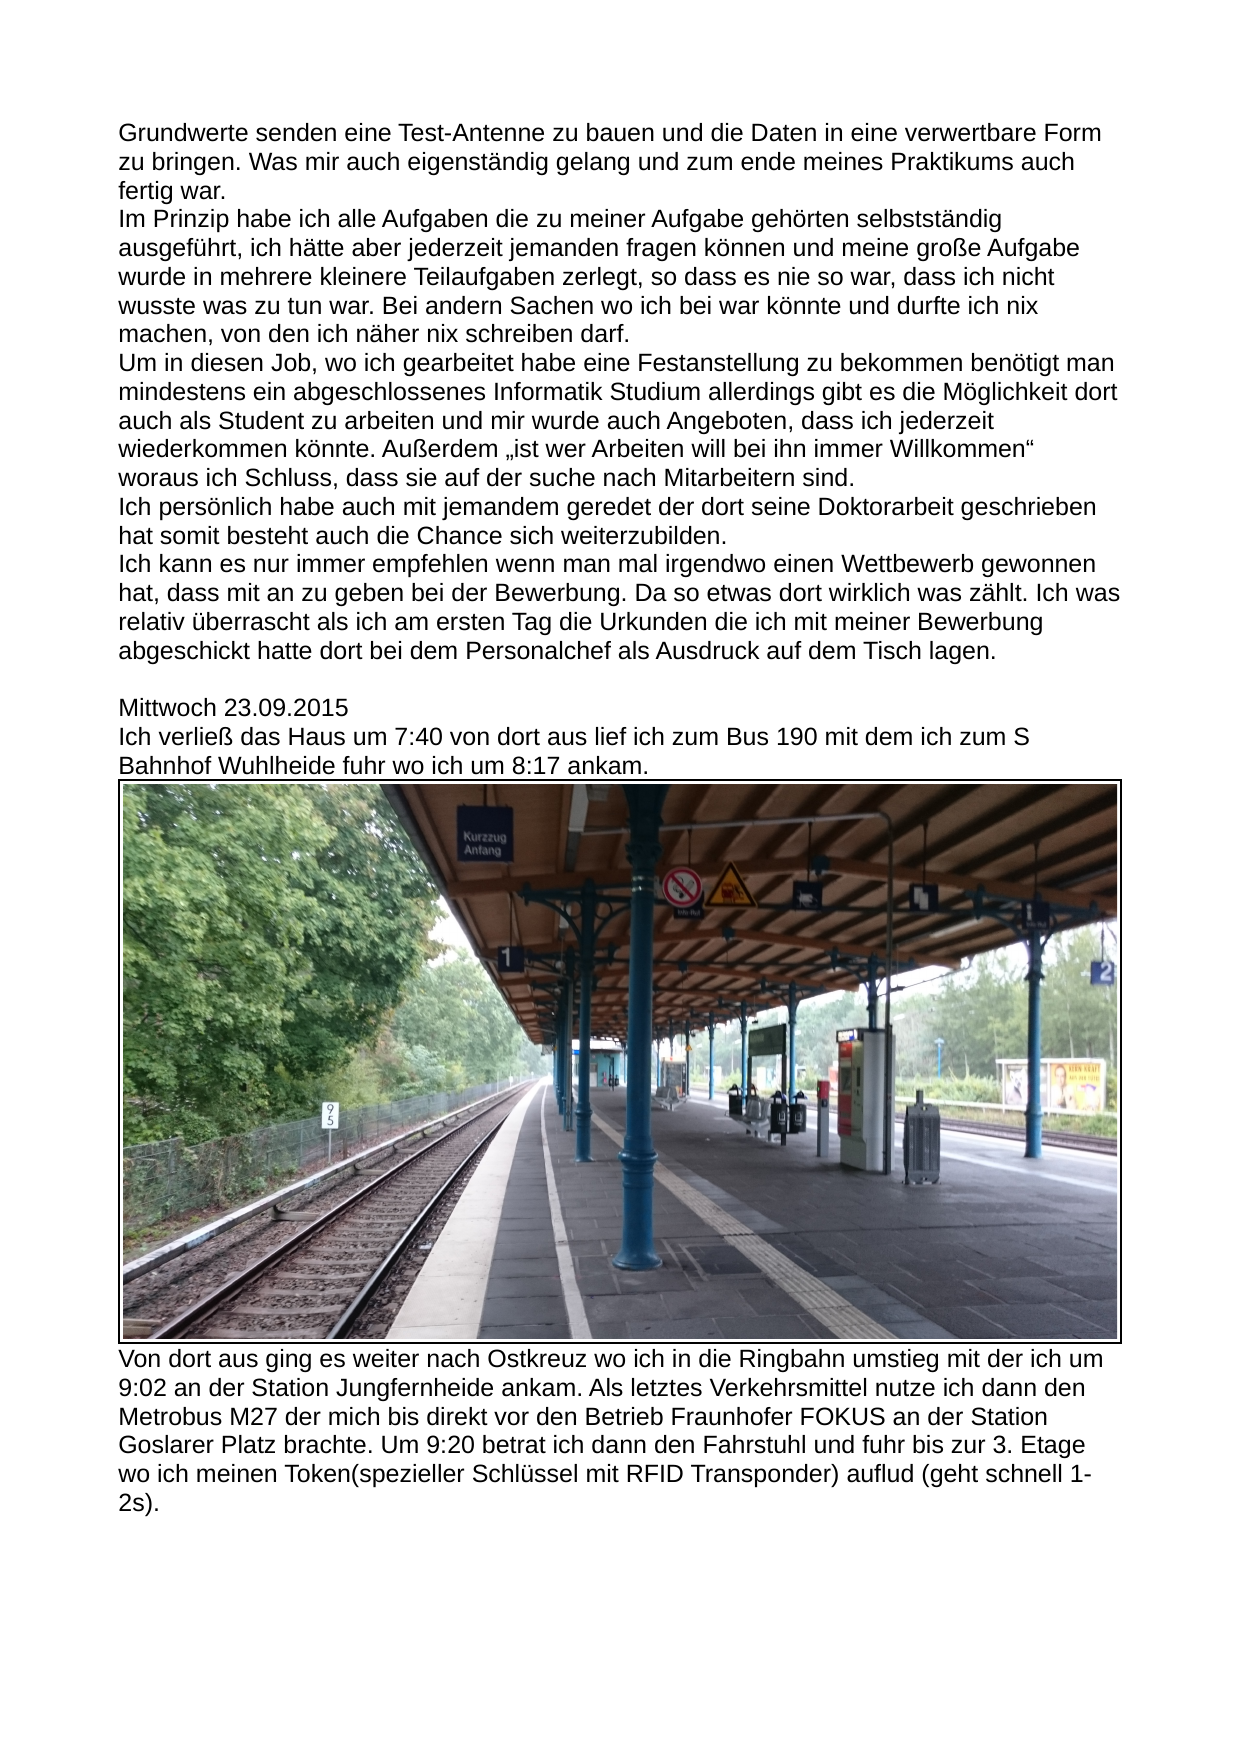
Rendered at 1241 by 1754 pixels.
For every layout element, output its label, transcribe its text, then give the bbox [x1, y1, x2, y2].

text Im Prinzip habe ich alle Aufgaben die zu meiner Aufgabe gehörten selbstständig ausgeführt, ich hätte aber jederzeit jemanden fragen können und meine große Aufgabe wurde in mehrere kleinere Teilaufgaben zerlegt, so dass es nie so war, dass ich nicht wusste was zu tun war. Bei andern Sachen wo ich bei war könnte und durfte ich nix machen, von den ich näher nix schreiben darf. [118, 204, 1122, 348]
text [120, 781, 1120, 1342]
text Ich kann es nur immer empfehlen wenn man mal irgendwo einen Wettbewerb gewonnen hat, dass mit an zu geben bei der Bewerbung. Da so etwas dort wirklich was zählt. Ich was relativ überrascht als ich am ersten Tag die Urkunden die ich mit meiner Bewerbung abgeschickt hatte dort bei dem Personalchef als Ausdruck auf dem Tisch lagen. [118, 549, 1122, 664]
text Grundwerte senden eine Test-Antenne zu bauen und die Daten in eine verwertbare Form zu bringen. Was mir auch eigenständig gelang und zum ende meines Praktikums auch fertig war. [118, 118, 1122, 204]
text Mittwoch 23.09.2015 [118, 693, 1122, 722]
text Um in diesen Job, wo ich gearbeitet habe eine Festanstellung zu bekommen benötigt man mindestens ein abgeschlossenes Informatik Studium allerdings gibt es die Möglichkeit dort auch als Student zu arbeiten und mir wurde auch Angeboten, dass ich jederzeit wiederkommen könnte. Außerdem „ist wer Arbeiten will bei ihn immer Willkommen“ woraus ich Schluss, dass sie auf der suche nach Mitarbeitern sind. [118, 348, 1122, 492]
text Von dort aus ging es weiter nach Ostkreuz wo ich in die Ringbahn umstieg mit der ich um 9:02 an der Station Jungfernheide ankam. Als letztes Verkehrsmittel nutze ich dann den Metrobus M27 der mich bis direkt vor den Betrieb Fraunhofer FOKUS an der Station Goslarer Platz brachte. Um 9:20 betrat ich dann den Fahrstuhl und fuhr bis zur 3. Etage wo ich meinen Token(spezieller Schlüssel mit RFID Transponder) auflud (geht schnell 1-2s). [118, 1344, 1122, 1517]
text Ich verließ das Haus um 7:40 von dort aus lief ich zum Bus 190 mit dem ich zum S Bahnhof Wuhlheide fuhr wo ich um 8:17 ankam. [118, 722, 1122, 779]
text Ich persönlich habe auch mit jemandem geredet der dort seine Doktorarbeit geschrieben hat somit besteht auch die Chance sich weiterzubilden. [118, 492, 1122, 549]
picture [123, 784, 1118, 1339]
